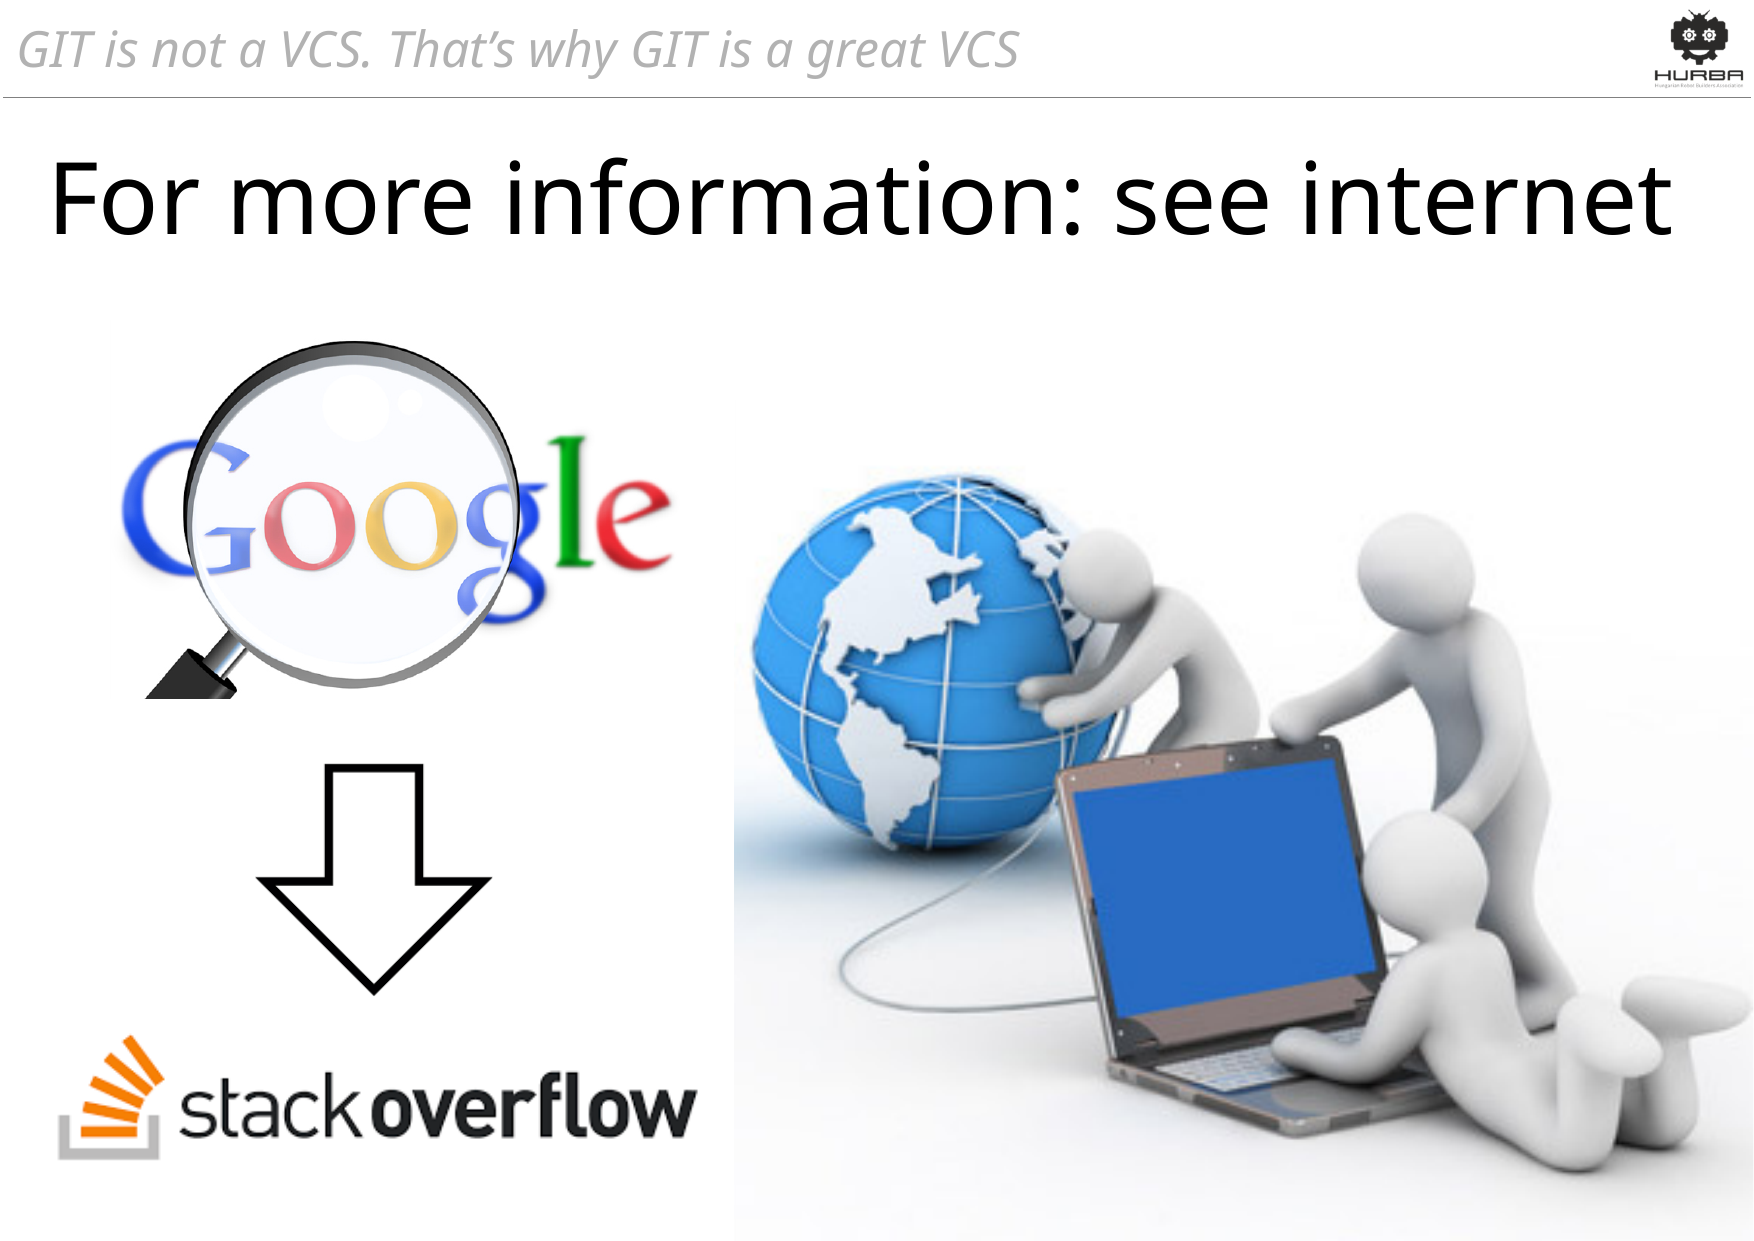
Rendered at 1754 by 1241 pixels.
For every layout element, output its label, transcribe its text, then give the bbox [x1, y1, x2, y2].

picture [1644, 3, 1754, 102]
picture [33, 761, 729, 1240]
text For more information: see internet [3, 127, 1751, 263]
picture [734, 400, 1754, 1241]
picture [66, 320, 724, 699]
